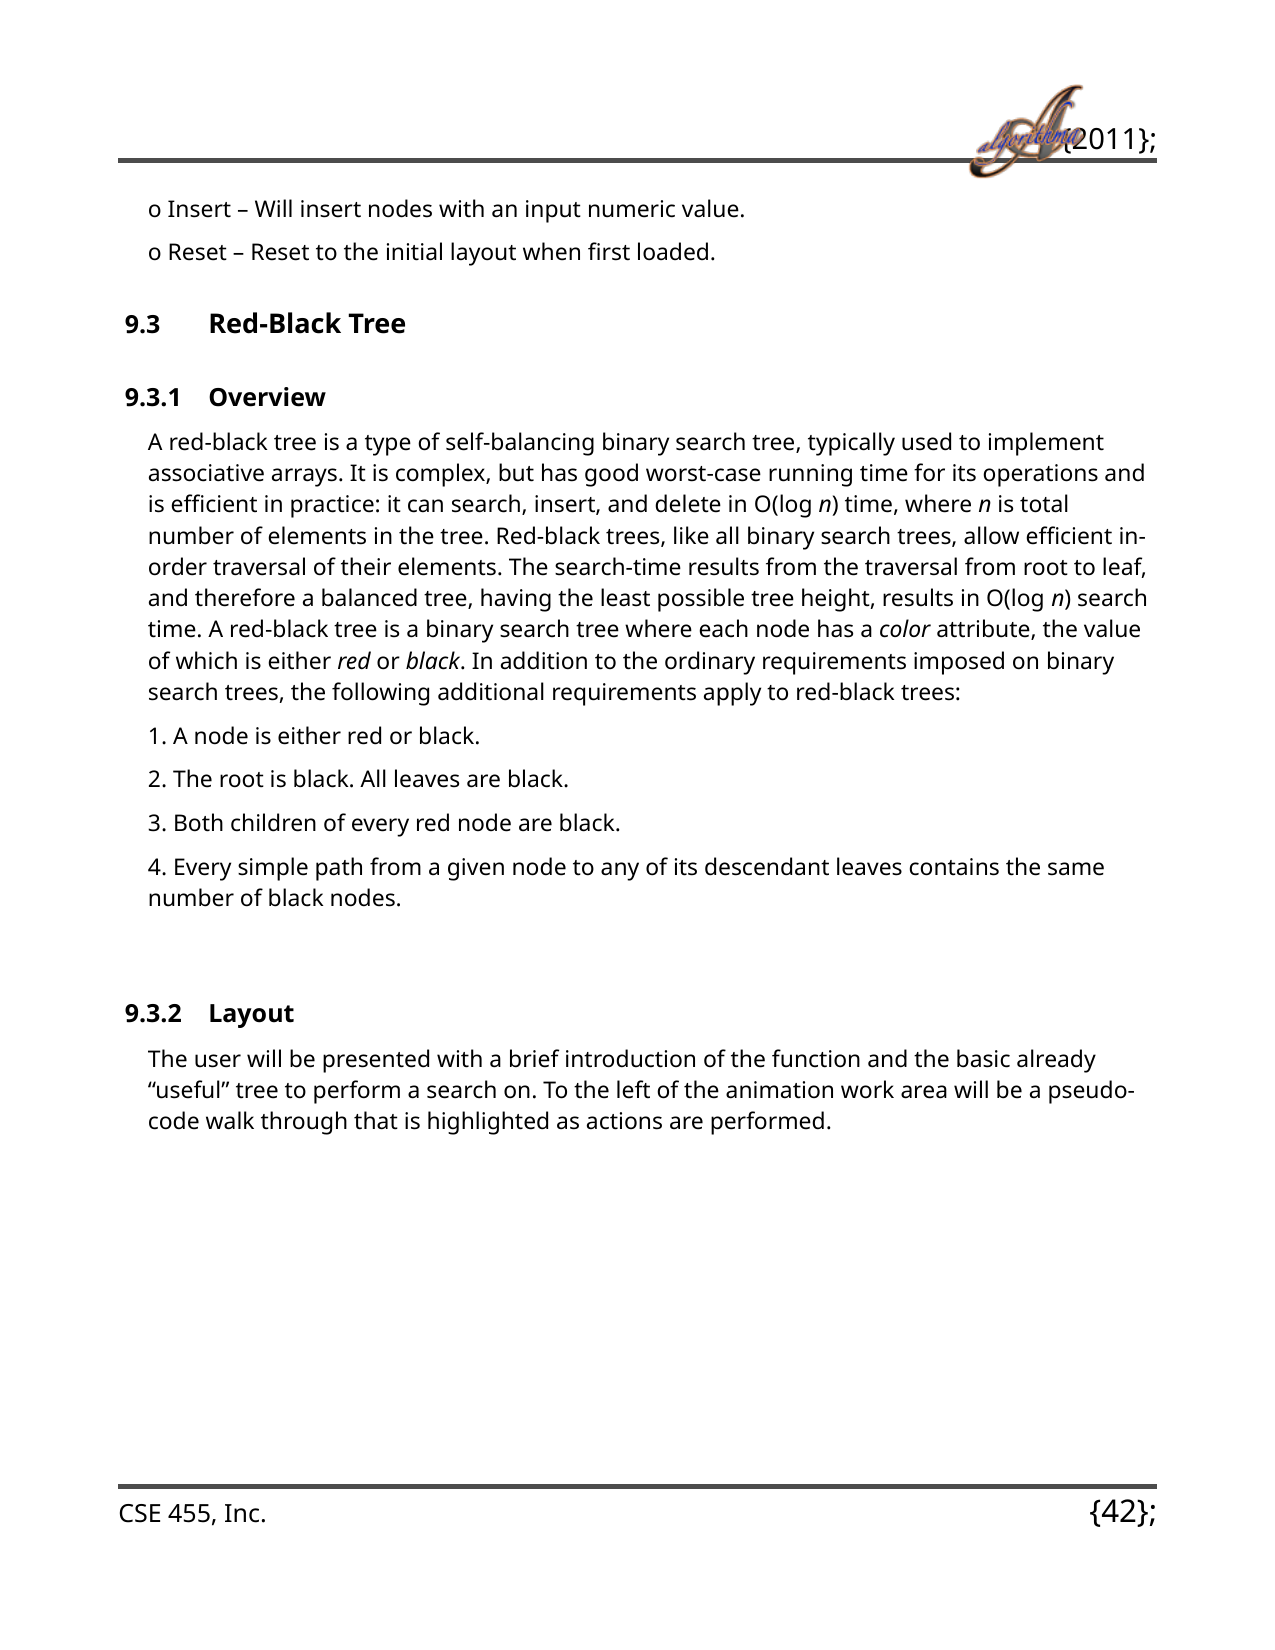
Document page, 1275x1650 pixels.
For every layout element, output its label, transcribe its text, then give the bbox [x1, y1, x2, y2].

text 1. A node is either red or black. [148, 720, 1157, 751]
subtitle Layout [118, 996, 1157, 1030]
text o Reset – Reset to the initial layout when first loaded. [148, 236, 1157, 267]
text 2. The root is black. All leaves are black. [148, 763, 1157, 795]
subtitle Red-Black Tree [118, 305, 1157, 342]
text A red-black tree is a type of self-balancing binary search tree, typically used to implement associative arrays. It is complex, but has good worst-case running time for its operations and is efficient in practice: it can search, insert, and delete in O(log n) time, where n is total number of elements in the tree. Red-black trees, like all binary search trees, allow efficient in-order traversal of their elements. The search-time results from the traversal from root to leaf, and therefore a balanced tree, having the least possible tree height, results in O(log n) search time. A red-black tree is a binary search tree where each node has a color attribute, the value of which is either red or black. In addition to the ordinary requirements imposed on binary search trees, the following additional requirements apply to red-black trees: [148, 426, 1157, 707]
subtitle Overview [118, 379, 1157, 413]
text 3. Both children of every red node are black. [148, 807, 1157, 838]
text 4. Every simple path from a given node to any of its descendant leaves contains the same number of black nodes. [148, 851, 1157, 913]
picture [966, 83, 1087, 180]
text The user will be presented with a brief introduction of the function and the basic already “useful” tree to perform a search on. To the left of the animation work area will be a pseudo-code walk through that is highlighted as actions are performed. [148, 1043, 1157, 1136]
text o Insert – Will insert nodes with an input numeric value. [148, 192, 1157, 224]
